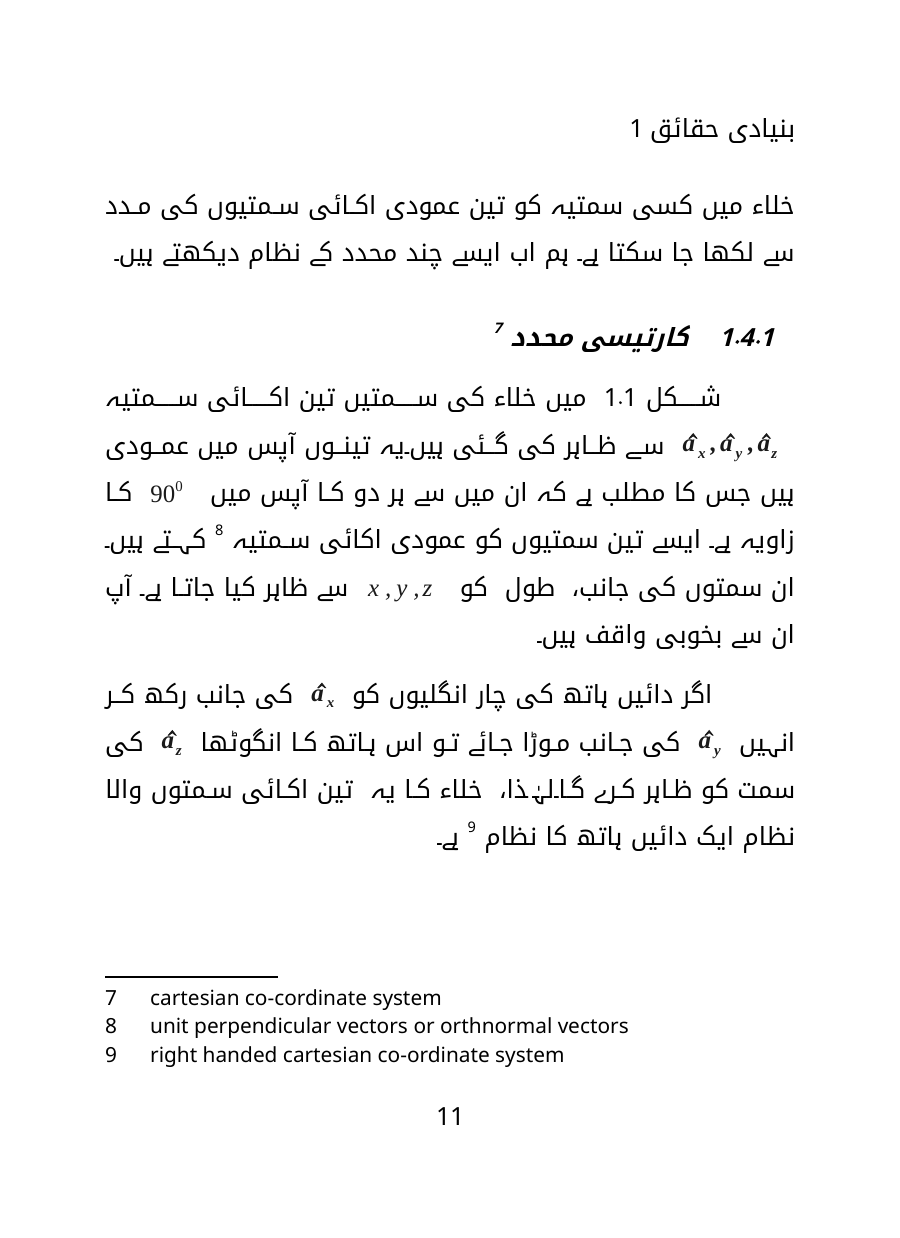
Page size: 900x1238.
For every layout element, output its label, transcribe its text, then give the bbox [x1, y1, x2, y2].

subtitle کارتیسی محدد [105, 315, 718, 362]
list cartesian co-cordinate system [105, 983, 795, 1012]
text اگر دائیں ہاتھ کی چار انگلیوں کوکی جانب رکھ کر انہیںکی جانب موڑا جائے تو اس ہاتھ کا انگوٹھاکی سمت کو ظاہر کرے گا۔لہٰذا، خلاء کا یہ تین اکائی سمتوں والا نظام ایک دائیں ہاتھ کا نظام ہے۔ [105, 671, 795, 861]
text unit perpendicular vectors or orthnormal vectors [105, 1012, 795, 1040]
text خلاء تین طرفہ ہے۔ لہٰذا اس میں کسی ایک نقطہ کے مقام کو تین محدد کی مدد سے ظاہر کیا جا سکتا ہے۔ مزید یہ کہ خلاء میں کسی سمتیہ کو تین عمودی اکائی سمتیوں کی مدد سے لکھا جا سکتا ہے۔ ہم اب ایسے چند محدد کے نظام دیکھتے ہیں۔ [105, 182, 795, 277]
text right handed cartesian co-ordinate system [105, 1040, 795, 1068]
text شکل 1.1 میں خلاء کی سمتیں تین اکائی سمتیہ سے ظاہر کی گئی ہیں۔یہ تینوں آپس میں عمودی ہیں جس کا مطلب ہے کہ ان میں سے ہر دو کا آپس میں کا زاویہ ہے۔ ایسے تین سمتیوں کو عمودی اکائی سمتیہ کہتے ہیں۔ ان سمتوں کی جانب، طول کو سے ظاہر کیا جاتا ہے۔ آپ ان سے بخوبی واقف ہیں۔ [105, 374, 795, 659]
